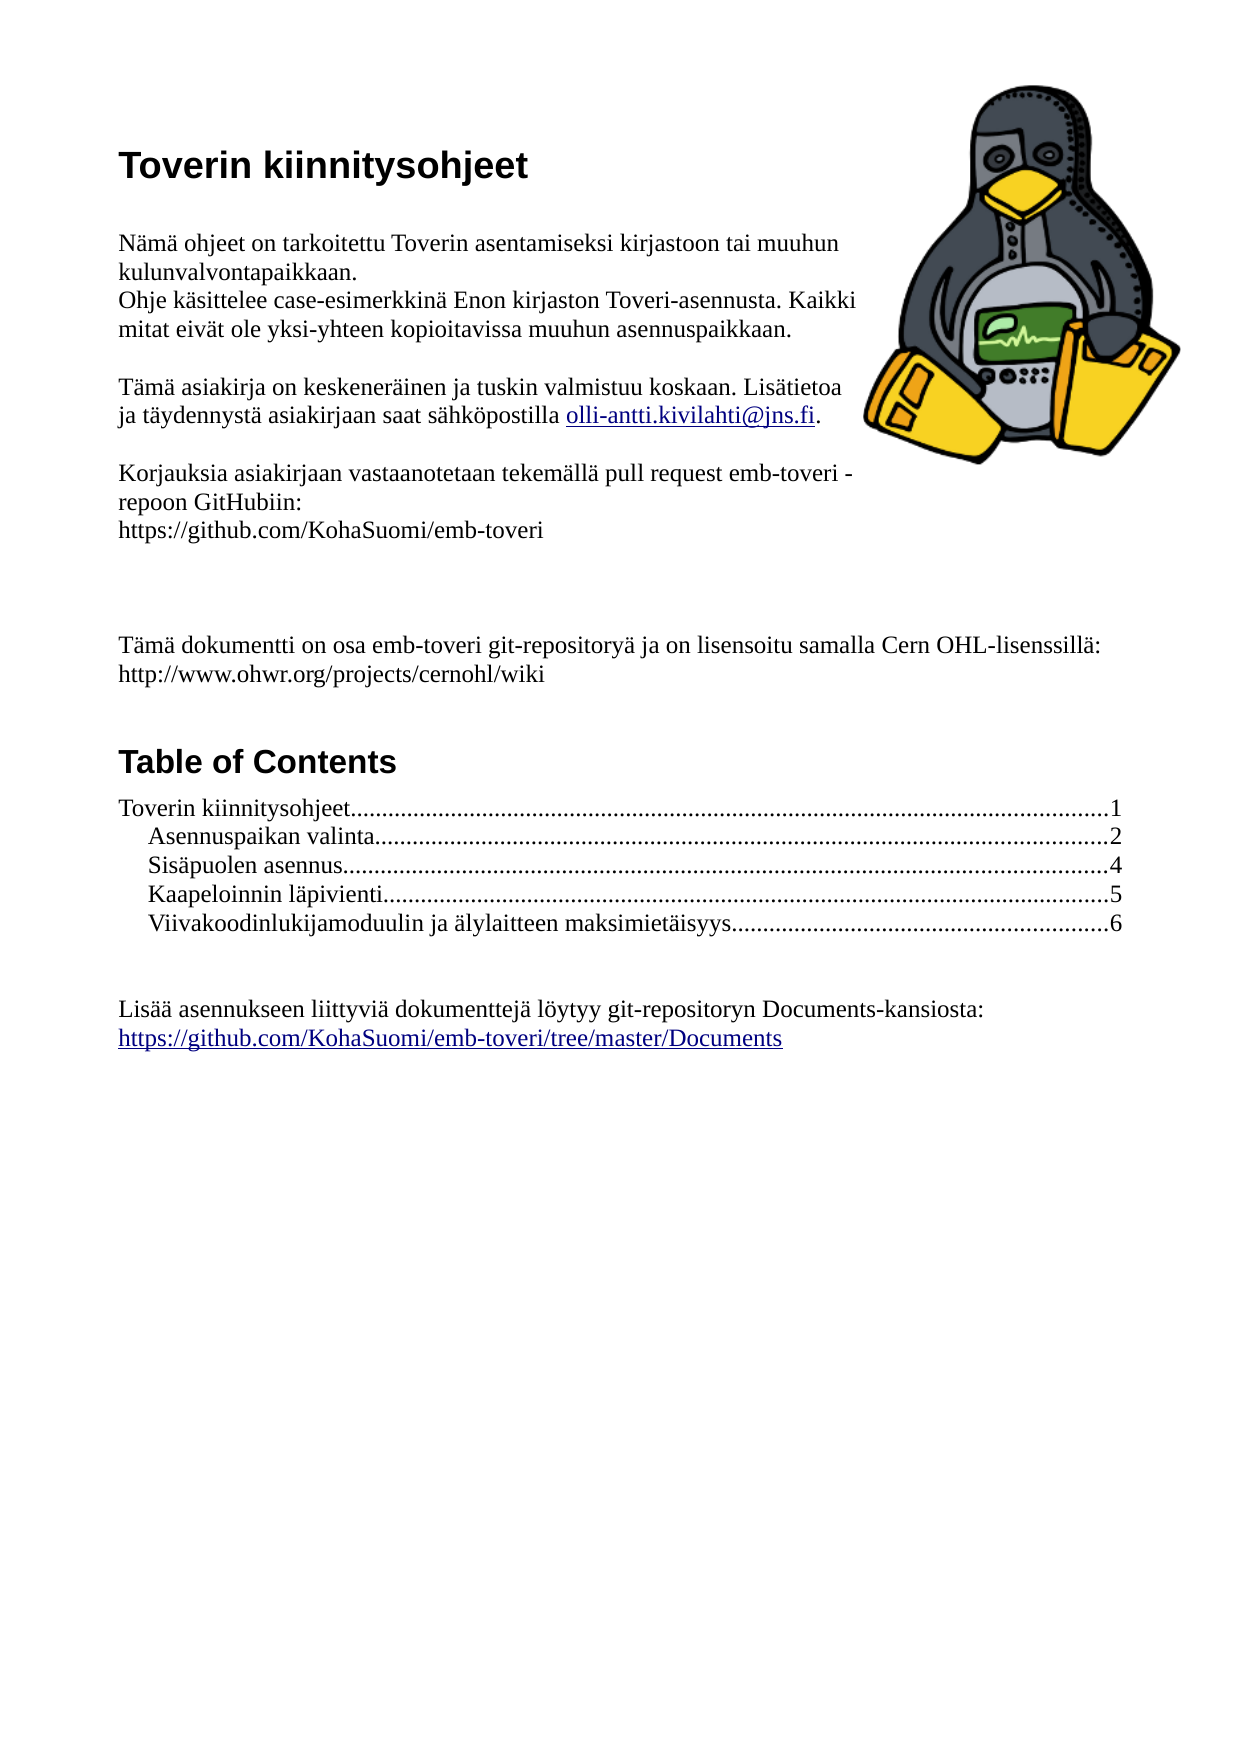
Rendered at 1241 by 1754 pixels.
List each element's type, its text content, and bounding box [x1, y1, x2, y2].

text Lisää asennukseen liittyviä dokumenttejä löytyy git-repositoryn Documents-kansiosta: [118, 994, 1122, 1023]
text Korjauksia asiakirjaan vastaanotetaan tekemällä pull request emb-toveri -repoon GitHubiin: [118, 458, 1122, 516]
text http://www.ohwr.org/projects/cernohl/wiki [118, 659, 1122, 688]
text Asennuspaikan valinta 2 [148, 821, 1122, 850]
text https://github.com/KohaSuomi/emb-toveri [118, 516, 1122, 544]
subtitle Table of Contents [118, 742, 1122, 780]
text Sisäpuolen asennus 4 [148, 850, 1122, 879]
picture [863, 63, 1181, 487]
text Tämä dokumentti on osa emb-toveri git-repositoryä ja on lisensoitu samalla Cern OHL-lisenssillä: [118, 631, 1122, 659]
subtitle Toverin kiinnitysohjeet [118, 143, 863, 187]
text Kaapeloinnin läpivienti 5 [148, 879, 1122, 908]
text Viivakoodinlukijamoduulin ja älylaitteen maksimietäisyys 6 [148, 908, 1122, 936]
text Tämä asiakirja on keskeneräinen ja tuskin valmistuu koskaan. Lisätietoa ja täydennystä asiakirjaan saat sähköpostilla olli-antti.kivilahti@jns.fi. [118, 372, 863, 429]
text https://github.com/KohaSuomi/emb-toveri/tree/master/Documents [118, 1023, 1122, 1051]
text Toverin kiinnitysohjeet 1 [118, 793, 1122, 821]
text Nämä ohjeet on tarkoitettu Toverin asentamiseksi kirjastoon tai muuhun kulunvalvontapaikkaan. Ohje käsittelee case-esimerkkinä Enon kirjaston Toveri-asennusta. Kaikki mitat eivät ole yksi-yhteen kopioitavissa muuhun asennuspaikkaan. [118, 228, 863, 343]
